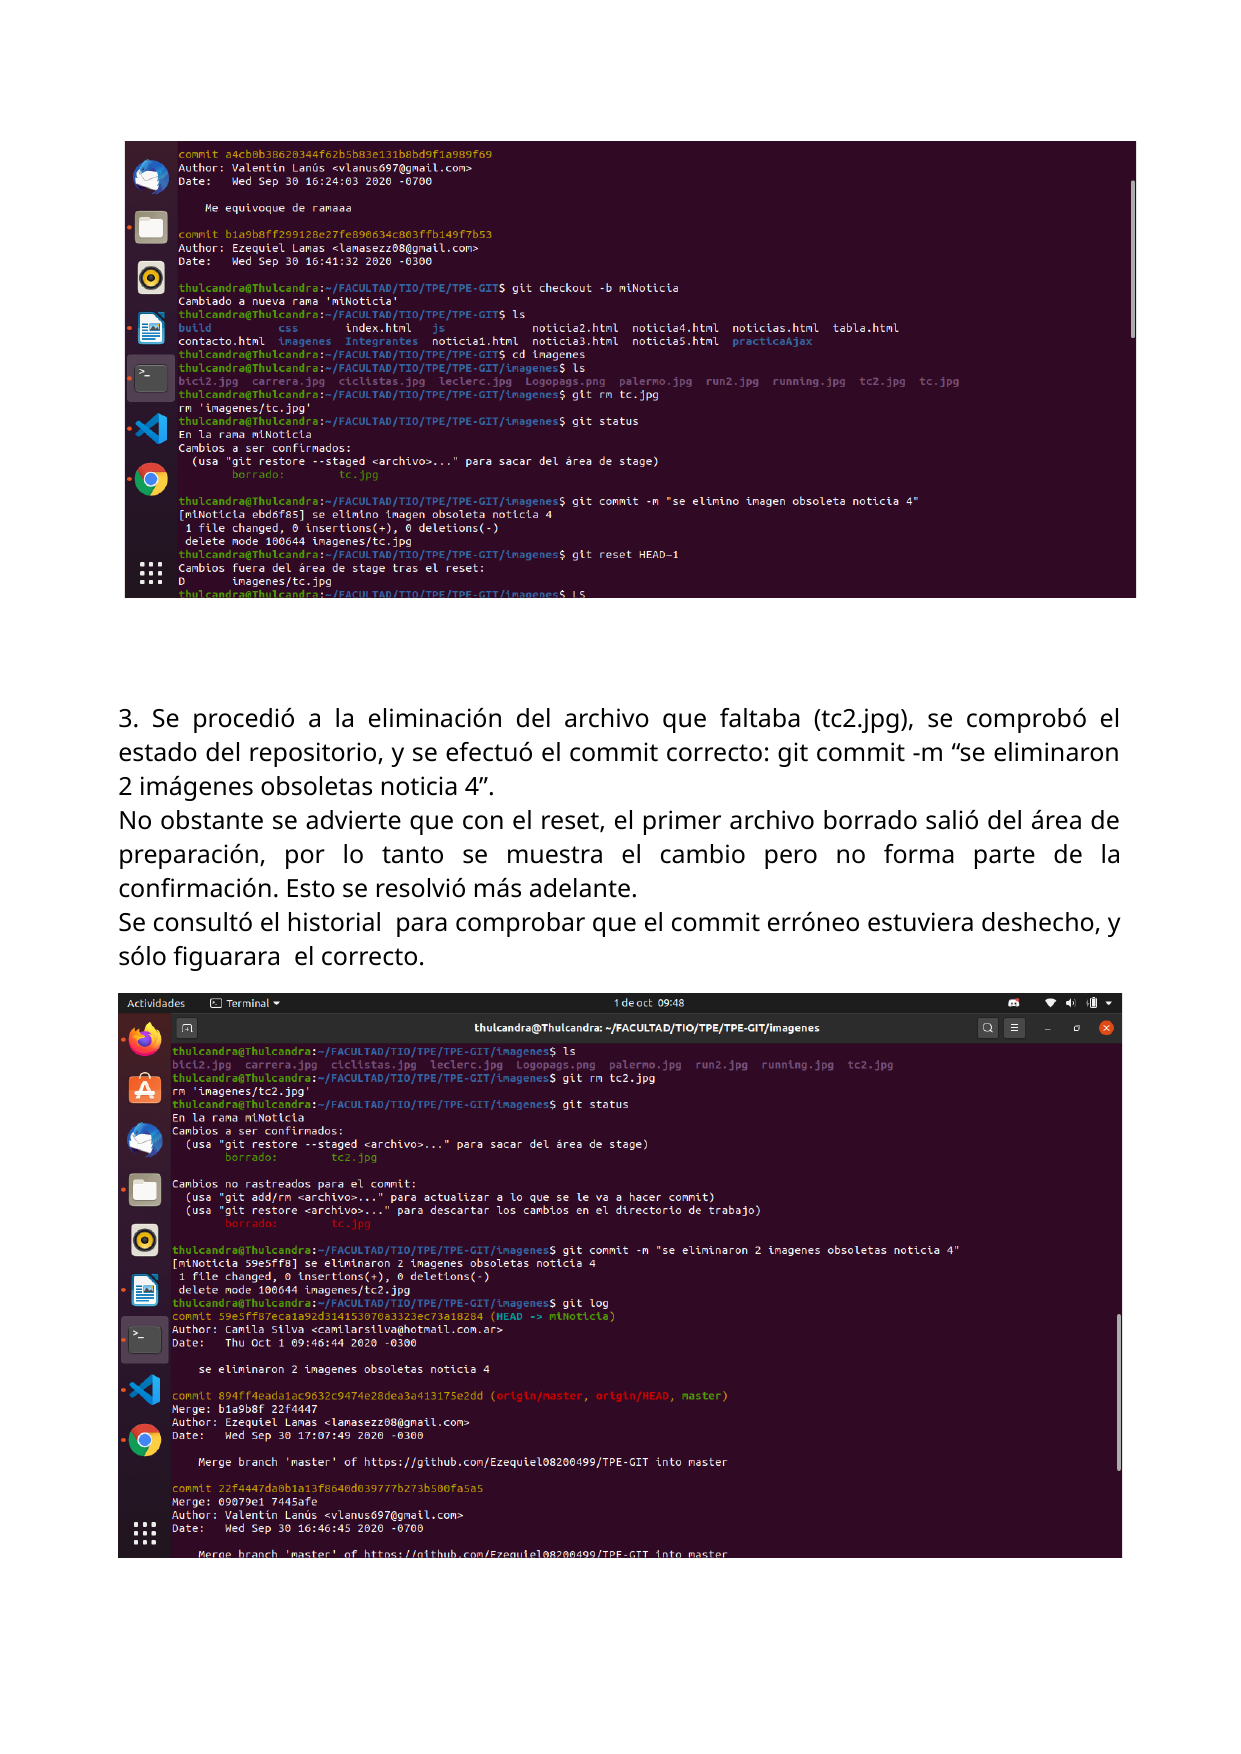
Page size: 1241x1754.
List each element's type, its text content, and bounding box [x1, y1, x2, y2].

text Se consultó el historial para comprobar que el commit erróneo estuviera deshecho, y sólo figuarara el correcto. [118, 904, 1122, 973]
text No obstante se advierte que con el reset, el primer archivo borrado salió del área de preparación, por lo tanto se muestra el cambio pero no forma parte de la confirmación. Esto se resolvió más adelante. [118, 802, 1122, 904]
picture [118, 993, 1123, 1558]
picture [124, 141, 1137, 598]
text 3. Se procedió a la eliminación del archivo que faltaba (tc2.jpg), se comprobó el estado del repositorio, y se efectuó el commit correcto: git commit -m “se eliminaron 2 imágenes obsoletas noticia 4”. [118, 700, 1122, 802]
